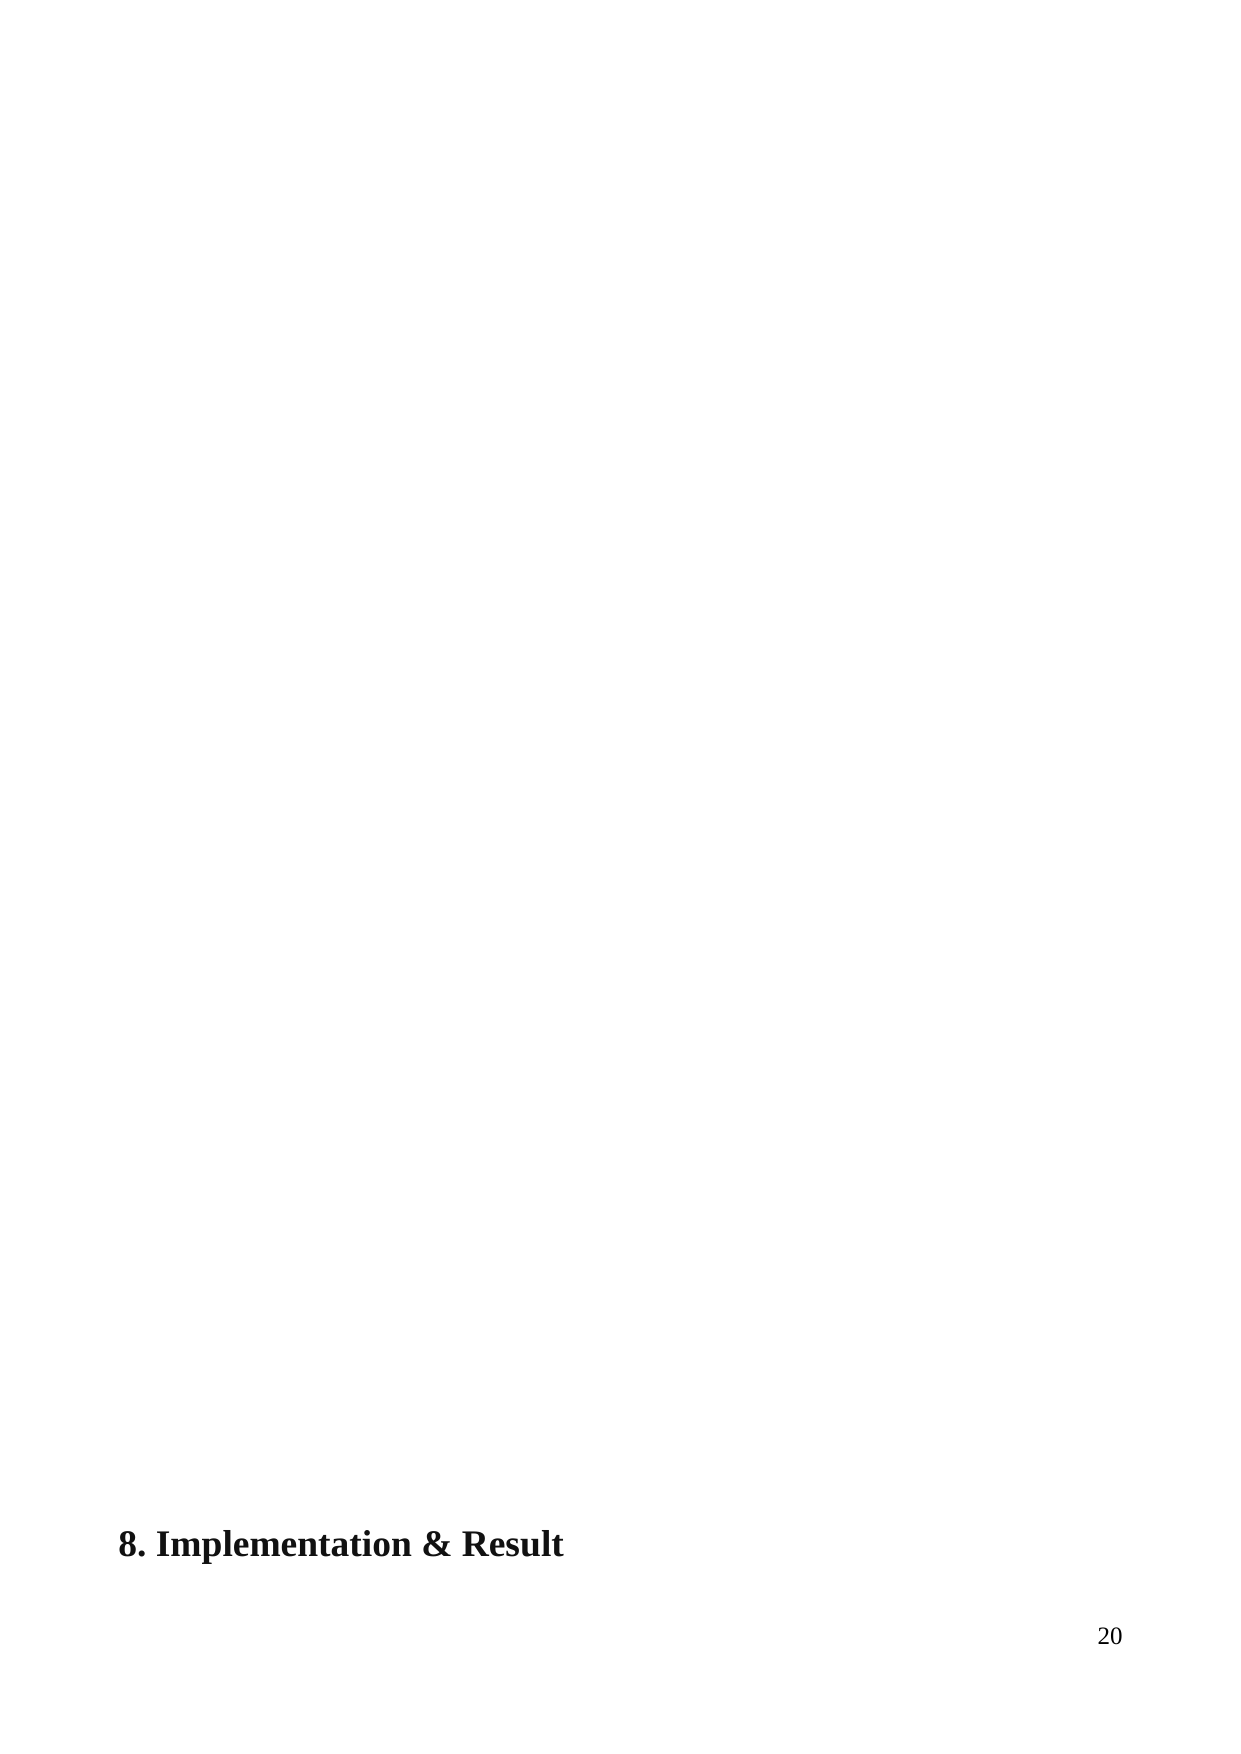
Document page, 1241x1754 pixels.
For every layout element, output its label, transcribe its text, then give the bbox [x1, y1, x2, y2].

text 8. Implementation & Result [118, 1522, 1122, 1565]
